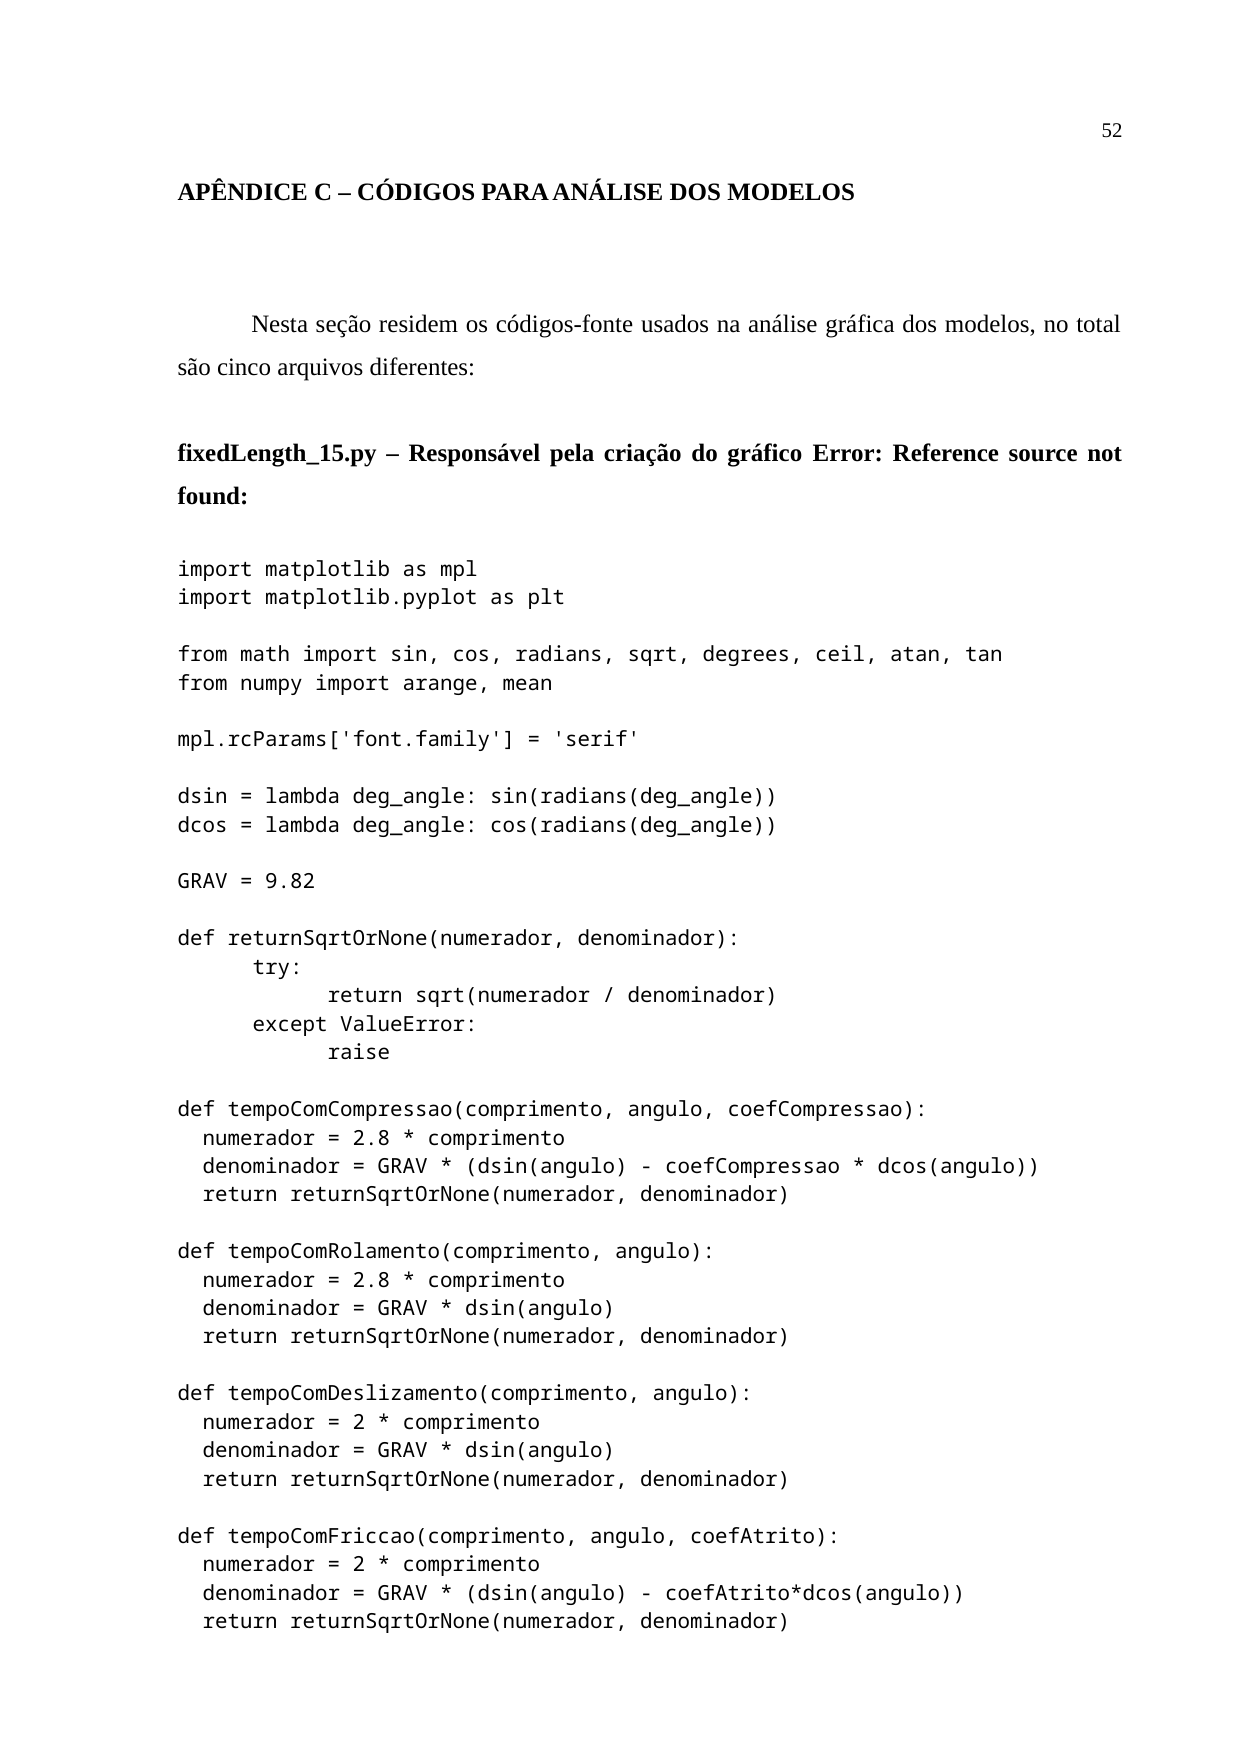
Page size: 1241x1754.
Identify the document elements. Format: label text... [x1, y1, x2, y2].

text numerador = 2 * comprimento [177, 1407, 1122, 1435]
text import matplotlib as mpl [177, 554, 1122, 582]
text denominador = GRAV * (dsin(angulo) - coefCompressao * dcos(angulo)) [177, 1151, 1122, 1179]
text dsin = lambda deg_angle: sin(radians(deg_angle)) [177, 781, 1122, 810]
text def tempoComFriccao(comprimento, angulo, coefAtrito): [177, 1521, 1122, 1549]
text return returnSqrtOrNone(numerador, denominador) [177, 1606, 1122, 1634]
text denominador = GRAV * (dsin(angulo) - coefAtrito*dcos(angulo)) [177, 1578, 1122, 1606]
text denominador = GRAV * dsin(angulo) [177, 1293, 1122, 1322]
text try: [177, 952, 1122, 980]
text dcos = lambda deg_angle: cos(radians(deg_angle)) [177, 810, 1122, 838]
text numerador = 2.8 * comprimento [177, 1265, 1122, 1293]
text Nesta seção residem os códigos-fonte usados na análise gráfica dos modelos, no total são cinco arquivos diferentes: [177, 309, 1122, 381]
text def returnSqrtOrNone(numerador, denominador): [177, 923, 1122, 952]
text from math import sin, cos, radians, sqrt, degrees, ceil, atan, tan [177, 639, 1122, 668]
text mpl.rcParams['font.family'] = 'serif' [177, 724, 1122, 753]
text raise [177, 1037, 1122, 1066]
text except ValueError: [177, 1009, 1122, 1037]
text def tempoComRolamento(comprimento, angulo): [177, 1236, 1122, 1265]
text fixedLength_15.py – Responsável pela criação do gráfico Error: Reference source not found: [177, 438, 1122, 510]
text numerador = 2.8 * comprimento [177, 1123, 1122, 1151]
text from numpy import arange, mean [177, 668, 1122, 696]
text return returnSqrtOrNone(numerador, denominador) [177, 1322, 1122, 1350]
text return returnSqrtOrNone(numerador, denominador) [177, 1179, 1122, 1208]
text def tempoComCompressao(comprimento, angulo, coefCompressao): [177, 1094, 1122, 1123]
text GRAV = 9.82 [177, 867, 1122, 895]
text return returnSqrtOrNone(numerador, denominador) [177, 1464, 1122, 1492]
text import matplotlib.pyplot as plt [177, 582, 1122, 611]
subtitle apêndice c – Códigos para análise dos modelos [177, 177, 1122, 206]
text return sqrt(numerador / denominador) [177, 980, 1122, 1009]
text def tempoComDeslizamento(comprimento, angulo): [177, 1378, 1122, 1407]
text numerador = 2 * comprimento [177, 1549, 1122, 1578]
text denominador = GRAV * dsin(angulo) [177, 1435, 1122, 1464]
